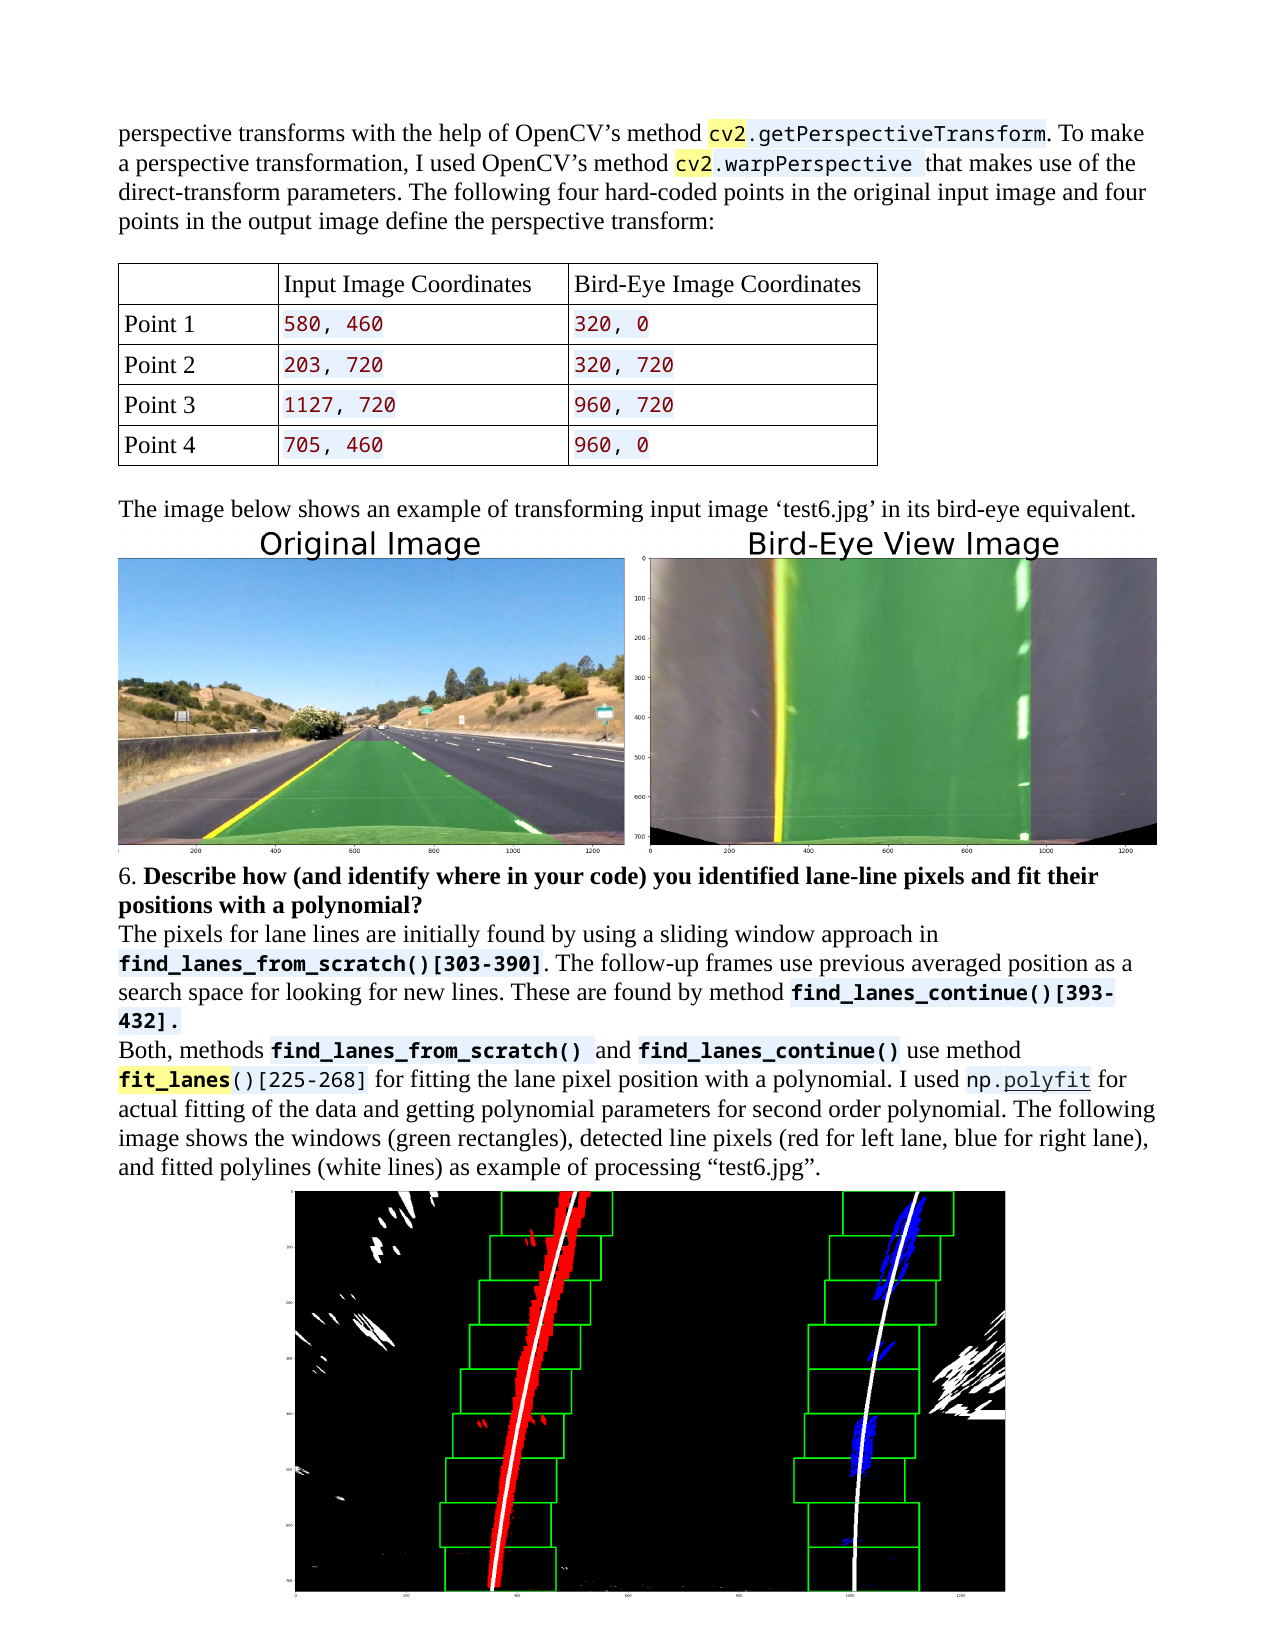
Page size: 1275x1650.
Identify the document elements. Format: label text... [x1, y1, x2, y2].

picture [283, 1186, 1012, 1603]
table_header Input Image Coordinates [279, 264, 568, 304]
table_cell Point 2 [119, 345, 278, 384]
picture [118, 522, 1157, 862]
table_cell 960, 720 [569, 385, 877, 424]
text 6. Describe how (and identify where in your code) you identified lane-line pixels and fit their positions with a polynomial? [118, 862, 1157, 919]
table_header [119, 264, 278, 304]
text Both, methods find_lanes_from_scratch() and find_lanes_continue() use method fit_lanes()[225-268] for fitting the lane pixel position with a polynomial. I used np.polyfit for actual fitting of the data and getting polynomial parameters for second order polynomial. The following image shows the windows (green rectangles), detected line pixels (red for left lane, blue for right lane), and fitted polylines (white lines) as example of processing “test6.jpg”. [118, 1035, 1157, 1180]
text The image below shows an example of transforming input image ‘test6.jpg’ in its bird-eye equivalent. [118, 494, 1157, 522]
table_cell Point 1 [119, 305, 278, 344]
table_cell Point 3 [119, 385, 278, 424]
table_cell 1127, 720 [279, 385, 568, 424]
table_header Bird-Eye Image Coordinates [569, 264, 877, 304]
table_cell 705, 460 [279, 426, 568, 465]
table_cell 960, 0 [569, 426, 877, 465]
table_cell Point 4 [119, 426, 278, 465]
table_cell 203, 720 [279, 345, 568, 384]
text The pixels for lane lines are initially found by using a sliding window approach in find_lanes_from_scratch()[303-390]. The follow-up frames use previous averaged position as a search space for looking for new lines. These are found by method find_lanes_continue()[393-432]. [118, 919, 1157, 1035]
table_cell 320, 720 [569, 345, 877, 384]
table_cell 320, 0 [569, 305, 877, 344]
table_cell 580, 460 [279, 305, 568, 344]
text perspective transforms with the help of OpenCV’s method cv2.getPerspectiveTransform. To make a perspective transformation, I used OpenCV’s method cv2.warpPerspective that makes use of the direct-transform parameters. The following four hard-coded points in the original input image and four points in the output image define the perspective transform: [118, 118, 1157, 234]
